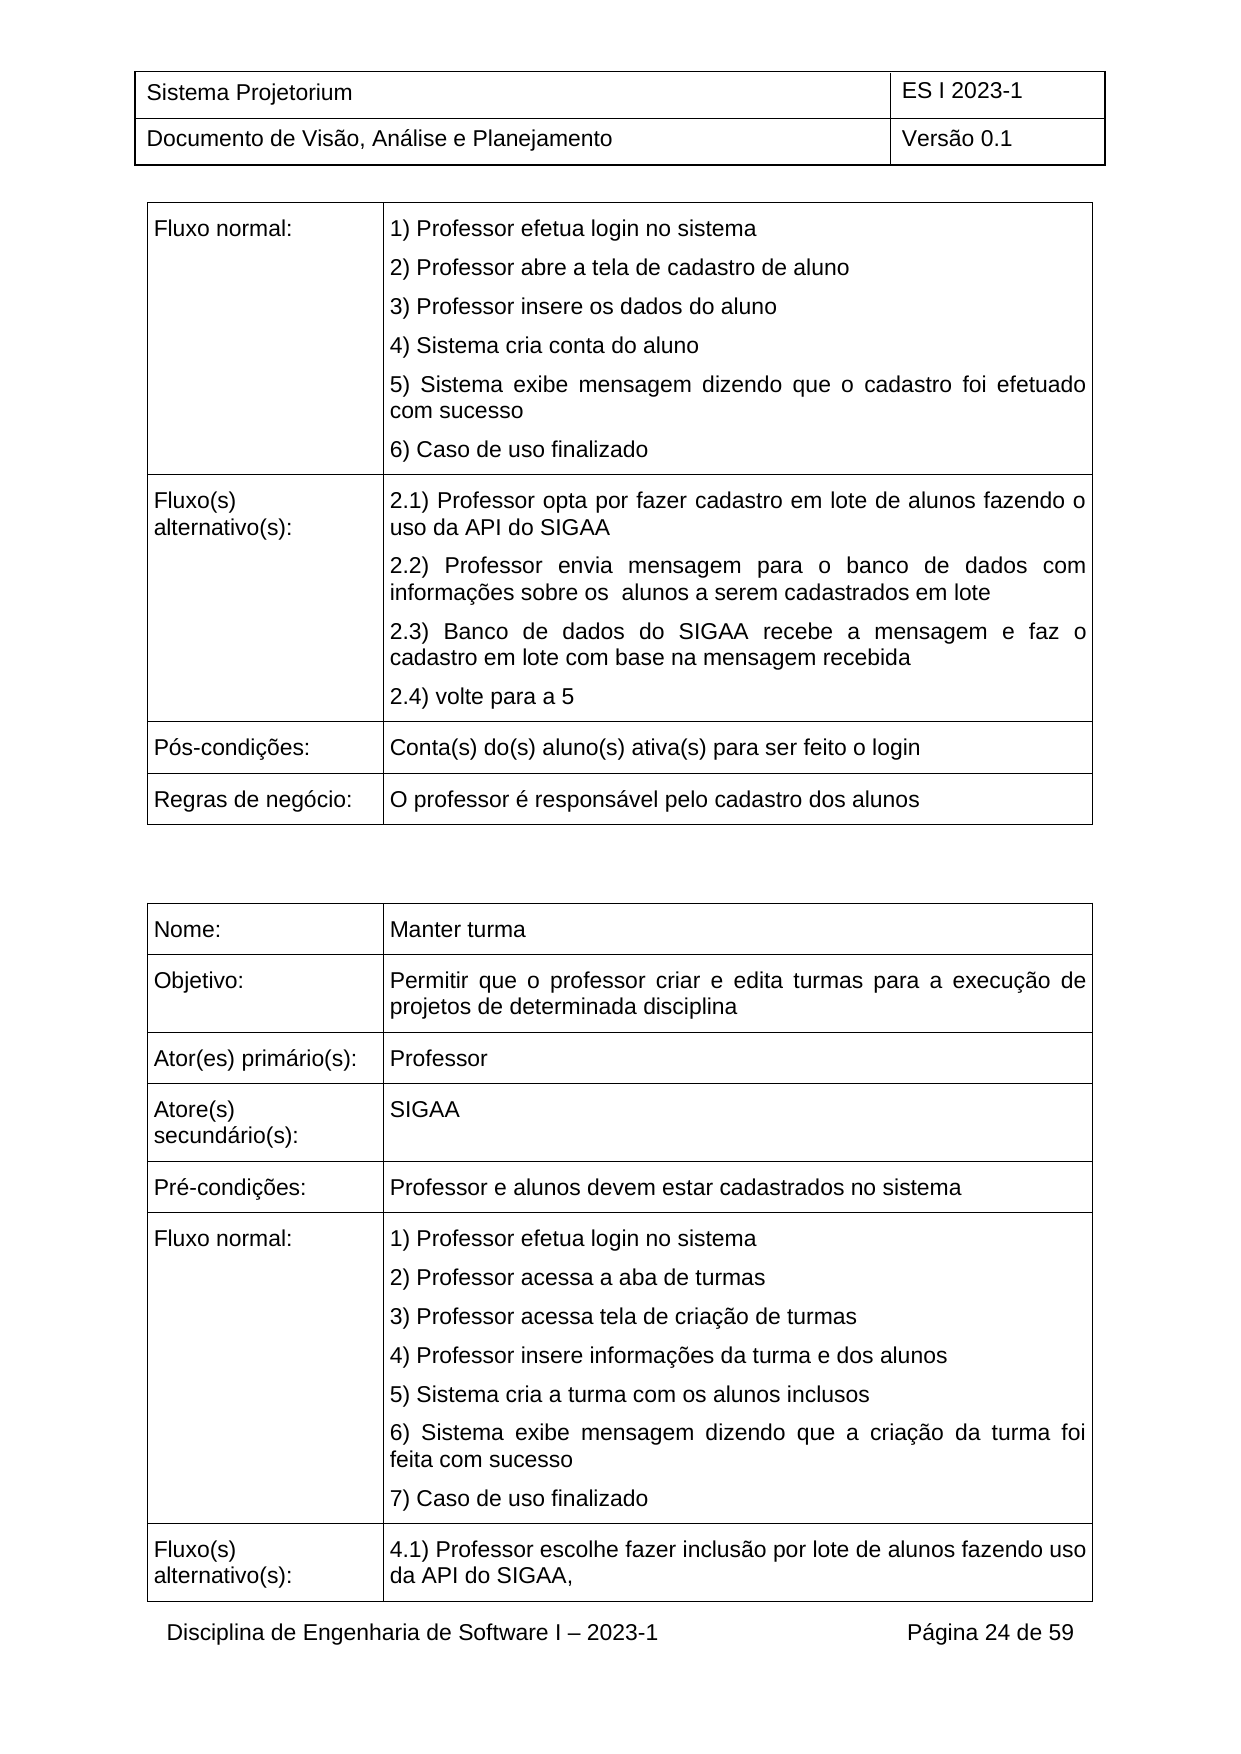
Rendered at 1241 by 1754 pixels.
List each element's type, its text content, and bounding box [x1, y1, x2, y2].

table_cell Fluxo(s) alternativo(s): [148, 1524, 383, 1601]
table_header Nome: [148, 904, 383, 954]
table_cell Pré-condições: [148, 1162, 383, 1212]
table_cell SIGAA [384, 1084, 1092, 1161]
table_cell 2.1) Professor opta por fazer cadastro em lote de alunos fazendo o uso da API do SIGAA 2.2) Professor envia mensagem para o banco de dados com informações sobre os alunos a serem cadastrados em lote 2.3) Banco de dados do SIGAA recebe a mensagem e faz o cadastro em lote com base na mensagem recebida 2.4) volte para a 5 [384, 475, 1092, 721]
table_cell Objetivo: [148, 955, 383, 1032]
table_cell Fluxo normal: [148, 1213, 383, 1523]
table_cell Atore(s) secundário(s): [148, 1084, 383, 1161]
table_cell Fluxo(s) alternativo(s): [148, 475, 383, 721]
table_cell Permitir que o professor criar e edita turmas para a execução de projetos de determinada disciplina [384, 955, 1092, 1032]
table_cell 4.1) Professor escolhe fazer inclusão por lote de alunos fazendo uso da API do SIGAA, [384, 1524, 1092, 1601]
table_cell 1) Professor efetua login no sistema 2) Professor abre a tela de cadastro de aluno 3) Professor insere os dados do aluno 4) Sistema cria conta do aluno 5) Sistema exibe mensagem dizendo que o cadastro foi efetuado com sucesso 6) Caso de uso finalizado [384, 203, 1092, 474]
table_cell Regras de negócio: [148, 774, 383, 824]
table_cell Fluxo normal: [148, 203, 383, 474]
table_cell Professor [384, 1033, 1092, 1083]
table_cell Conta(s) do(s) aluno(s) ativa(s) para ser feito o login [384, 722, 1092, 772]
table_cell Professor e alunos devem estar cadastrados no sistema [384, 1162, 1092, 1212]
table_cell 1) Professor efetua login no sistema 2) Professor acessa a aba de turmas 3) Professor acessa tela de criação de turmas 4) Professor insere informações da turma e dos alunos 5) Sistema cria a turma com os alunos inclusos 6) Sistema exibe mensagem dizendo que a criação da turma foi feita com sucesso 7) Caso de uso finalizado [384, 1213, 1092, 1523]
table_cell O professor é responsável pelo cadastro dos alunos [384, 774, 1092, 824]
table_cell Pós-condições: [148, 722, 383, 772]
table_header Manter turma [384, 904, 1092, 954]
table_cell Ator(es) primário(s): [148, 1033, 383, 1083]
